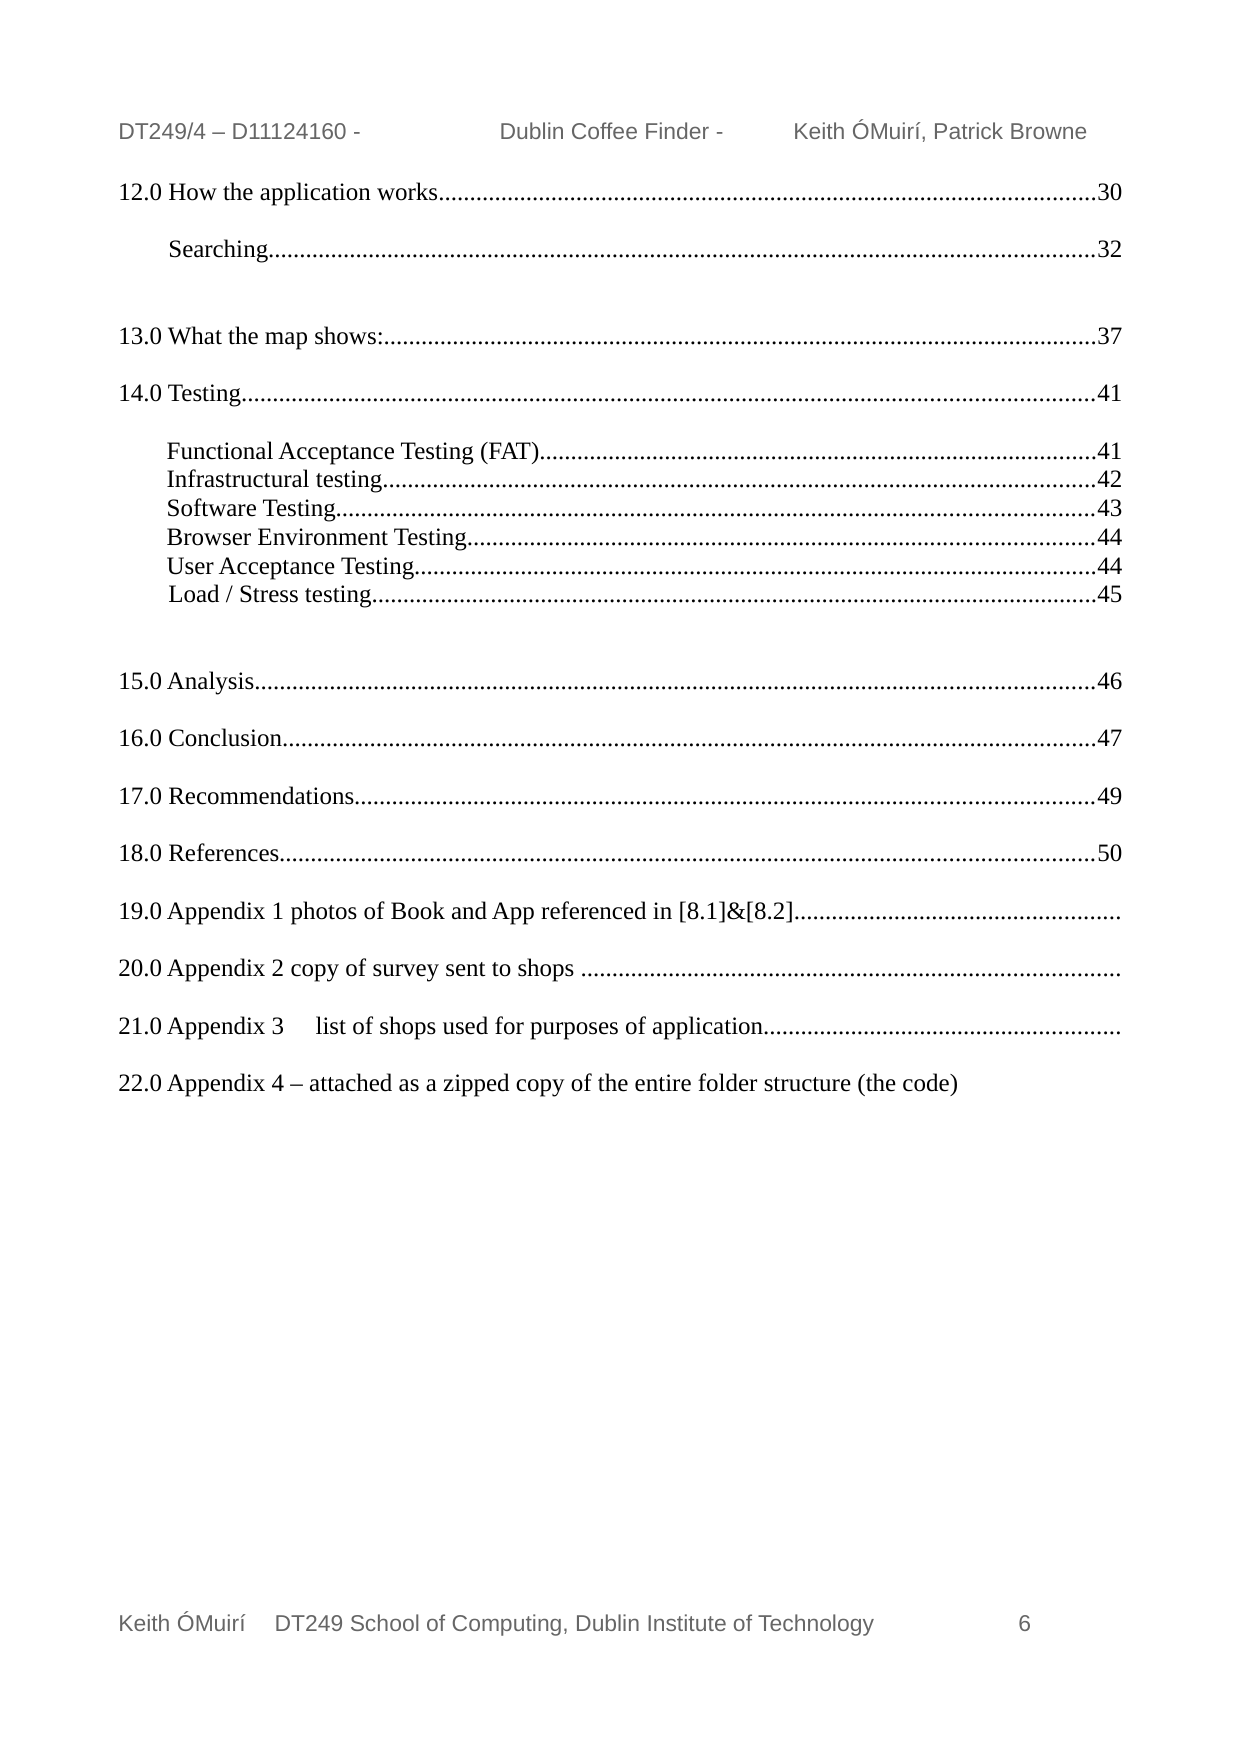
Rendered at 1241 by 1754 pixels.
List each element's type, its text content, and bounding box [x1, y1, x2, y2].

text Searching 32 [118, 234, 1122, 263]
text 21.0 Appendix 3 list of shops used for purposes of application [118, 1011, 1122, 1039]
text 22.0 Appendix 4 – attached as a zipped copy of the entire folder structure (the code) [118, 1068, 1122, 1097]
text Software Testing 43 [148, 493, 1122, 522]
text 13.0 What the map shows: 37 [118, 321, 1122, 349]
text 20.0 Appendix 2 copy of survey sent to shops [118, 953, 1122, 982]
text Browser Environment Testing 44 [148, 522, 1122, 551]
text 16.0 Conclusion 47 [118, 723, 1122, 752]
text 19.0 Appendix 1 photos of Book and App referenced in [8.1]&[8.2] [118, 896, 1122, 924]
text 15.0 Analysis 46 [118, 666, 1122, 694]
text Load / Stress testing 45 [118, 579, 1122, 608]
text Infrastructural testing 42 [148, 464, 1122, 493]
text 18.0 References 50 [118, 838, 1122, 867]
text 14.0 Testing 41 [118, 378, 1122, 407]
text Functional Acceptance Testing (FAT) 41 [148, 436, 1122, 464]
text User Acceptance Testing 44 [148, 551, 1122, 579]
text 17.0 Recommendations 49 [118, 781, 1122, 809]
text 12.0 How the application works 30 [118, 177, 1122, 206]
